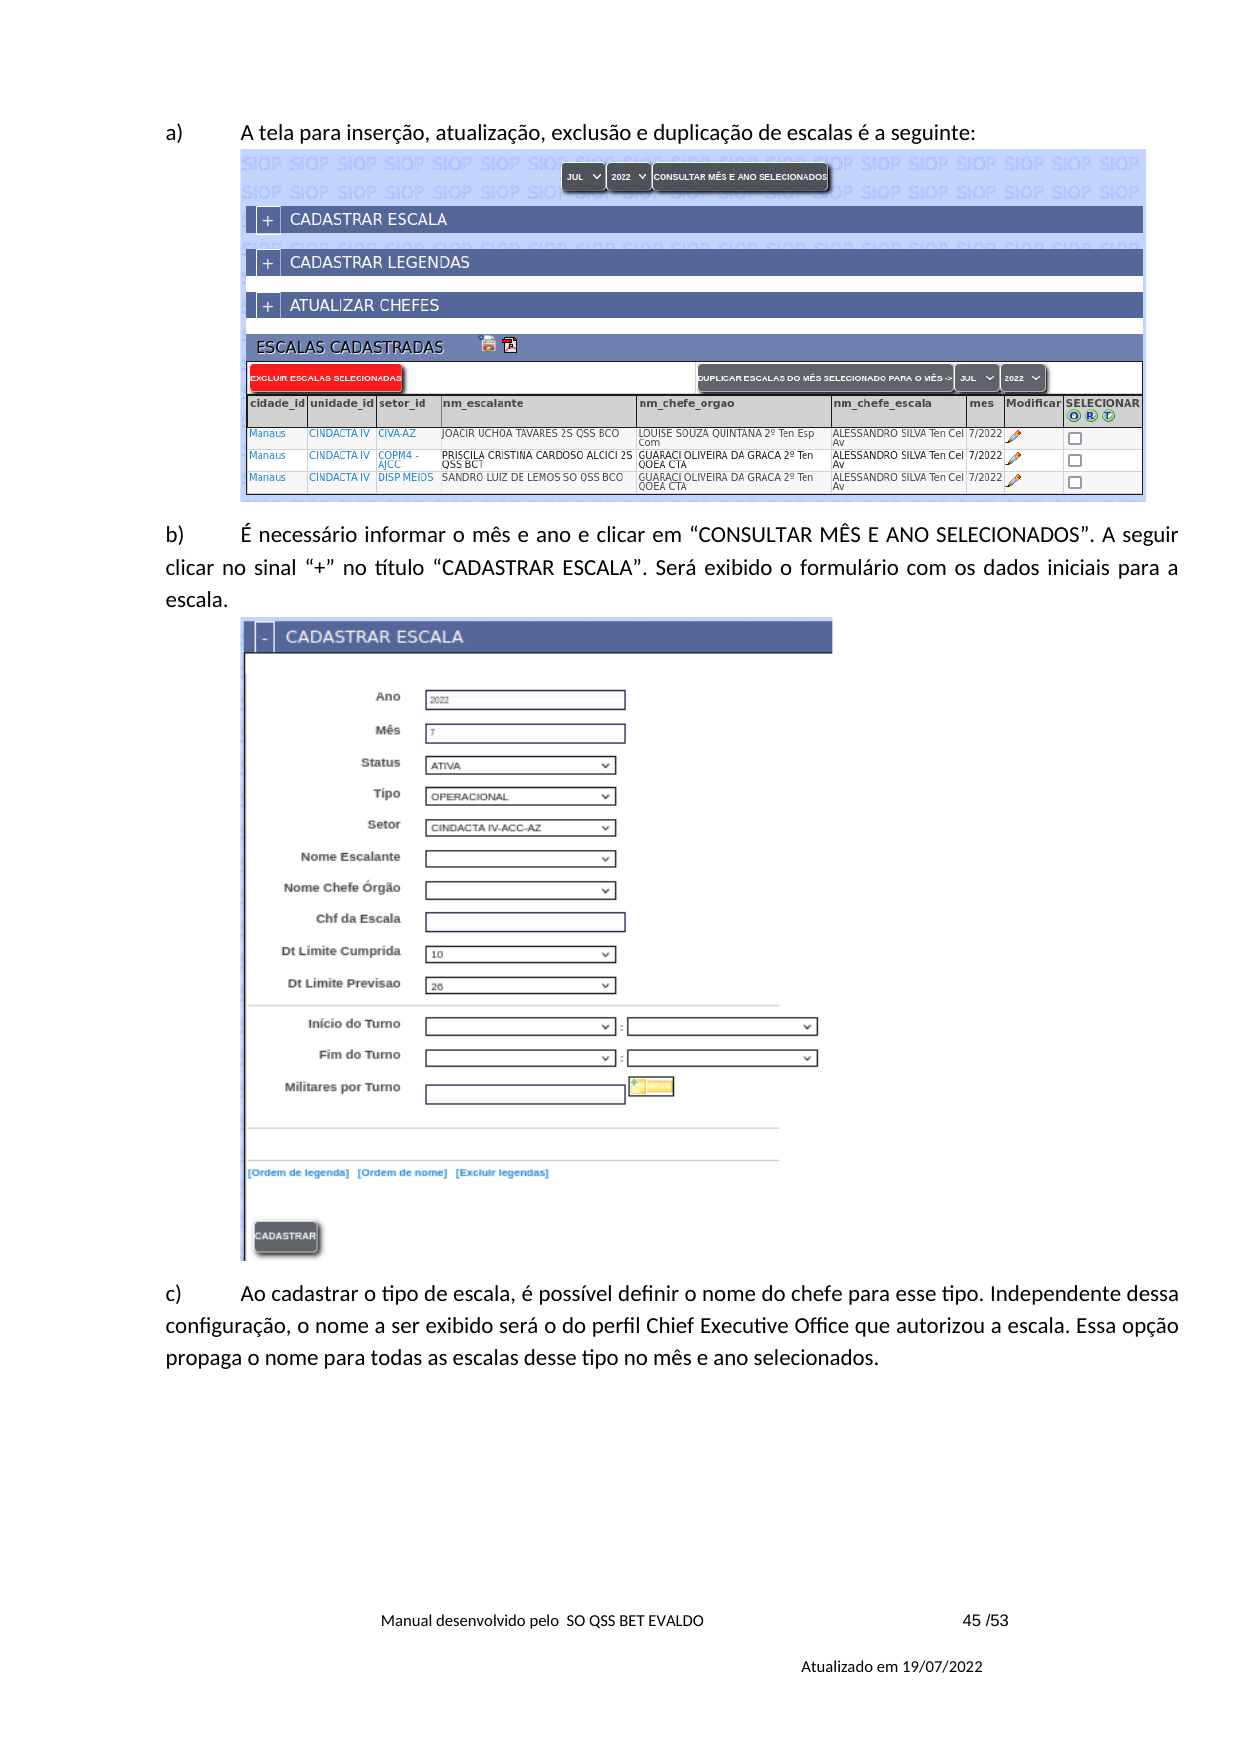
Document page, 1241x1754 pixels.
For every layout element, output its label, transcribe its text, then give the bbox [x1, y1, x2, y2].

list É necessário informar o mês e ano e clicar em “CONSULTAR MÊS E ANO SELECIONADOS”. A seguir clicar no sinal “+” no título “CADASTRAR ESCALA”. Será exibido o formulário com os dados iniciais para a escala. [165, 520, 1181, 613]
list A tela para inserção, atualização, exclusão e duplicação de escalas é a seguinte: [165, 118, 1181, 146]
list Ao cadastrar o tipo de escala, é possível definir o nome do chefe para esse tipo. Independente dessa configuração, o nome a ser exibido será o do perfil Chief Executive Office que autorizou a escala. Essa opção propaga o nome para todas as escalas desse tipo no mês e ano selecionados. [165, 1279, 1181, 1371]
picture [240, 617, 833, 1261]
picture [240, 149, 1147, 502]
